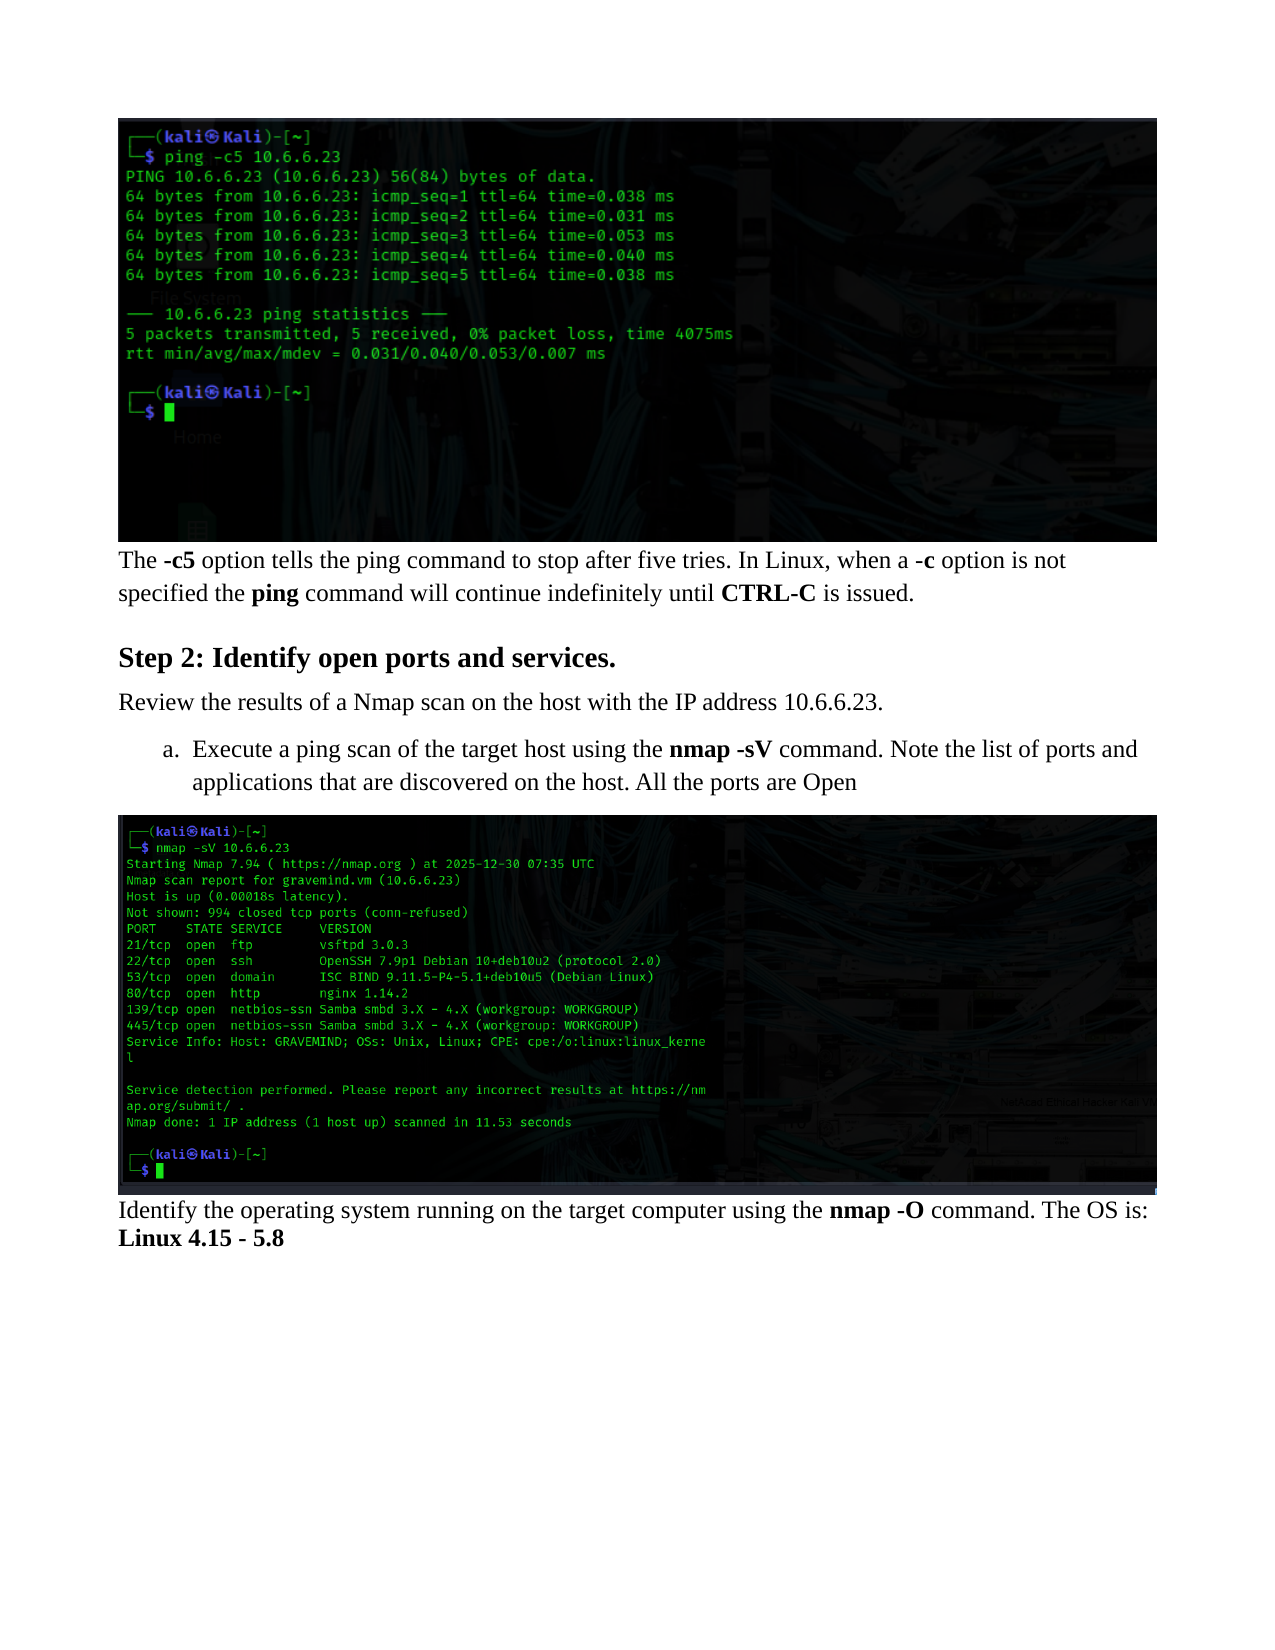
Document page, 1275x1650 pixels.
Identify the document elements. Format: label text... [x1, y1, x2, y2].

text Review the results of a Nmap scan on the host with the IP address 10.6.6.23. [118, 687, 1157, 715]
picture [118, 118, 1157, 542]
subtitle Step 2: Identify open ports and services. [118, 641, 1157, 674]
text The -c5 option tells the ping command to stop after five tries. In Linux, when a -c option is not specified the ping command will continue indefinitely until CTRL-C is issued. [118, 542, 1157, 607]
list Execute a ping scan of the target host using the nmap -sV command. Note the list of ports and applications that are discovered on the host. All the ports are Open [162, 734, 1157, 796]
picture [118, 815, 1157, 1195]
text Identify the operating system running on the target computer using the nmap -O command. The OS is: Linux 4.15 - 5.8 [118, 1195, 1157, 1252]
